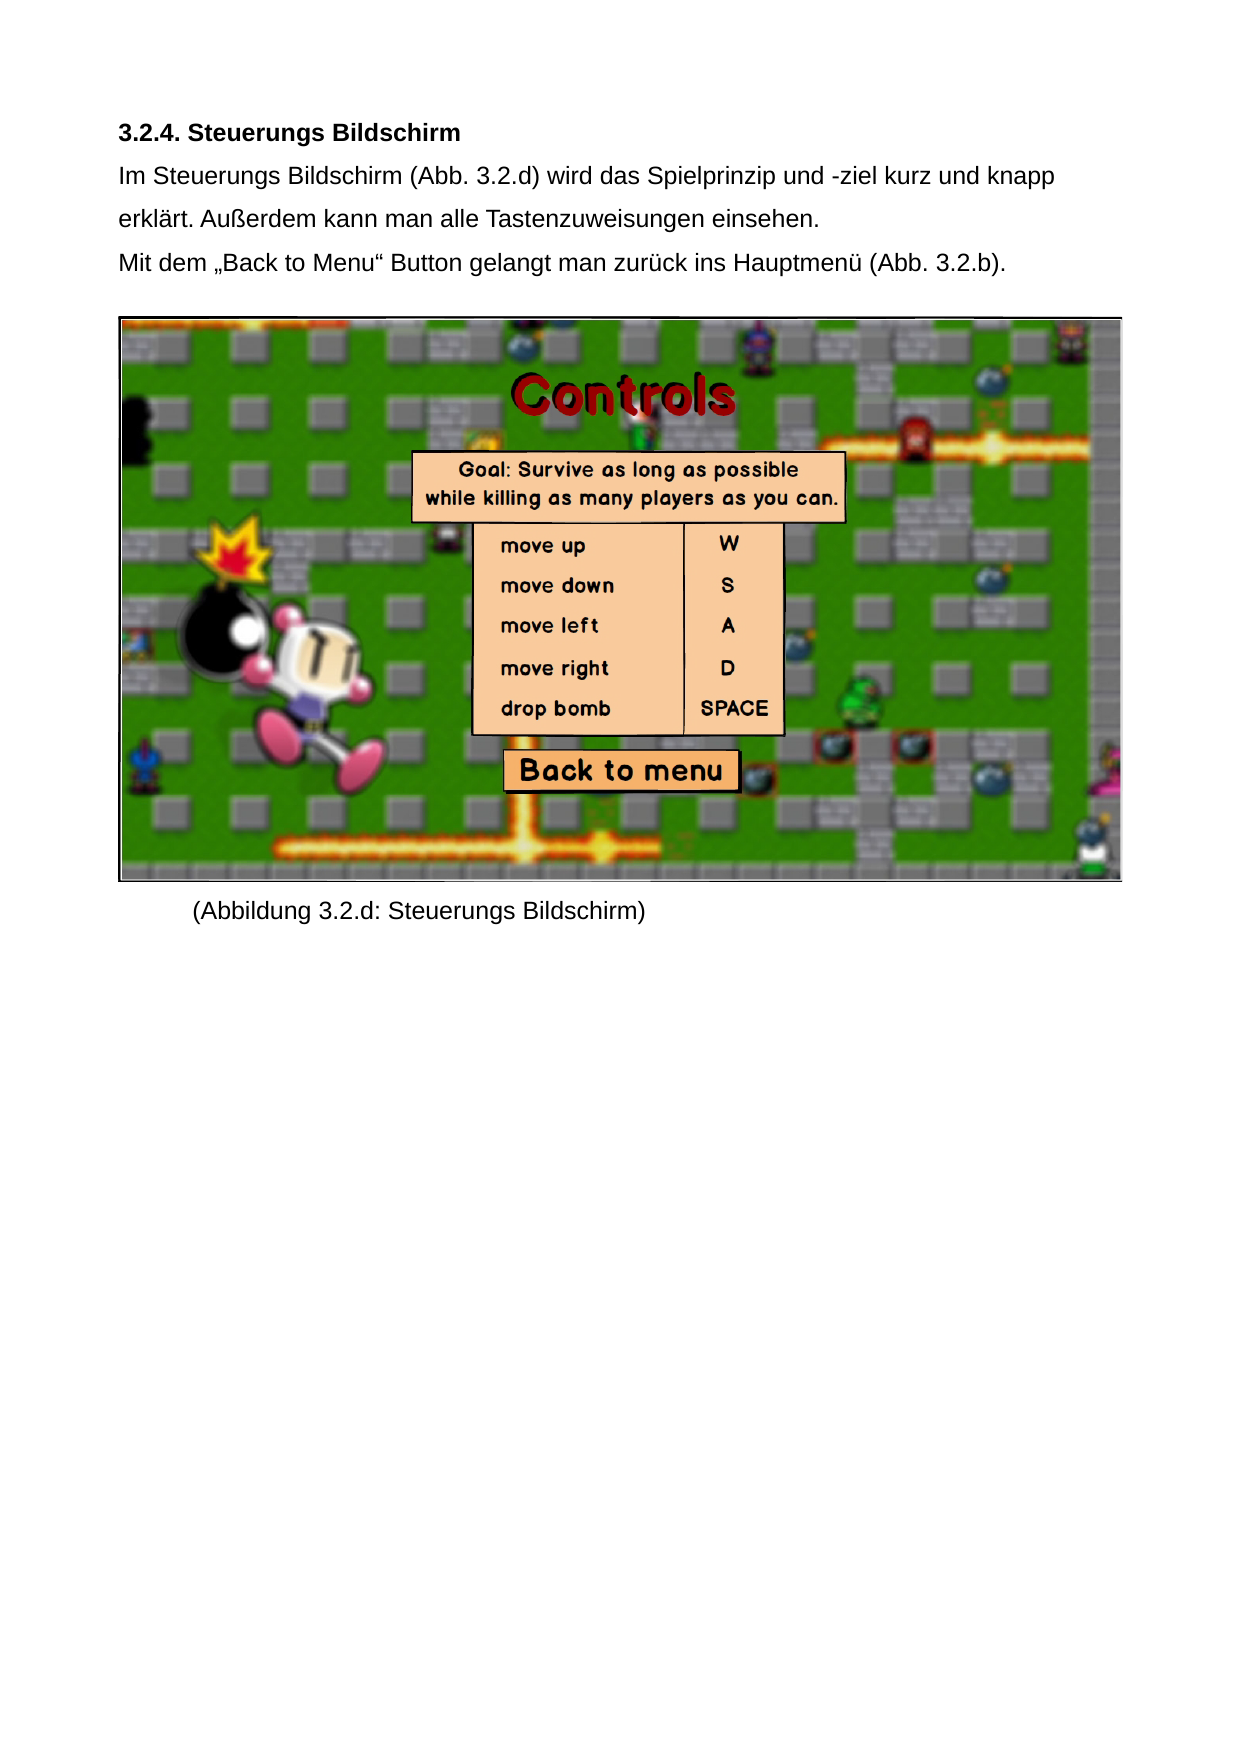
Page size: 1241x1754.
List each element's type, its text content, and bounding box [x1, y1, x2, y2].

text [118, 291, 1122, 316]
text 3.2.4. Steuerungs Bildschirm [118, 118, 1122, 147]
text Im Steuerungs Bildschirm (Abb. 3.2.d) wird das Spielprinzip und -ziel kurz und knapp erklärt. Außerdem kann man alle Tastenzuweisungen einsehen. [118, 161, 1122, 233]
text Mit dem „Back to Menu“ Button gelangt man zurück ins Hauptmenü (Abb. 3.2.b). [118, 247, 1122, 276]
text (Abbildung 3.2.d: Steuerungs Bildschirm) [118, 882, 1122, 924]
